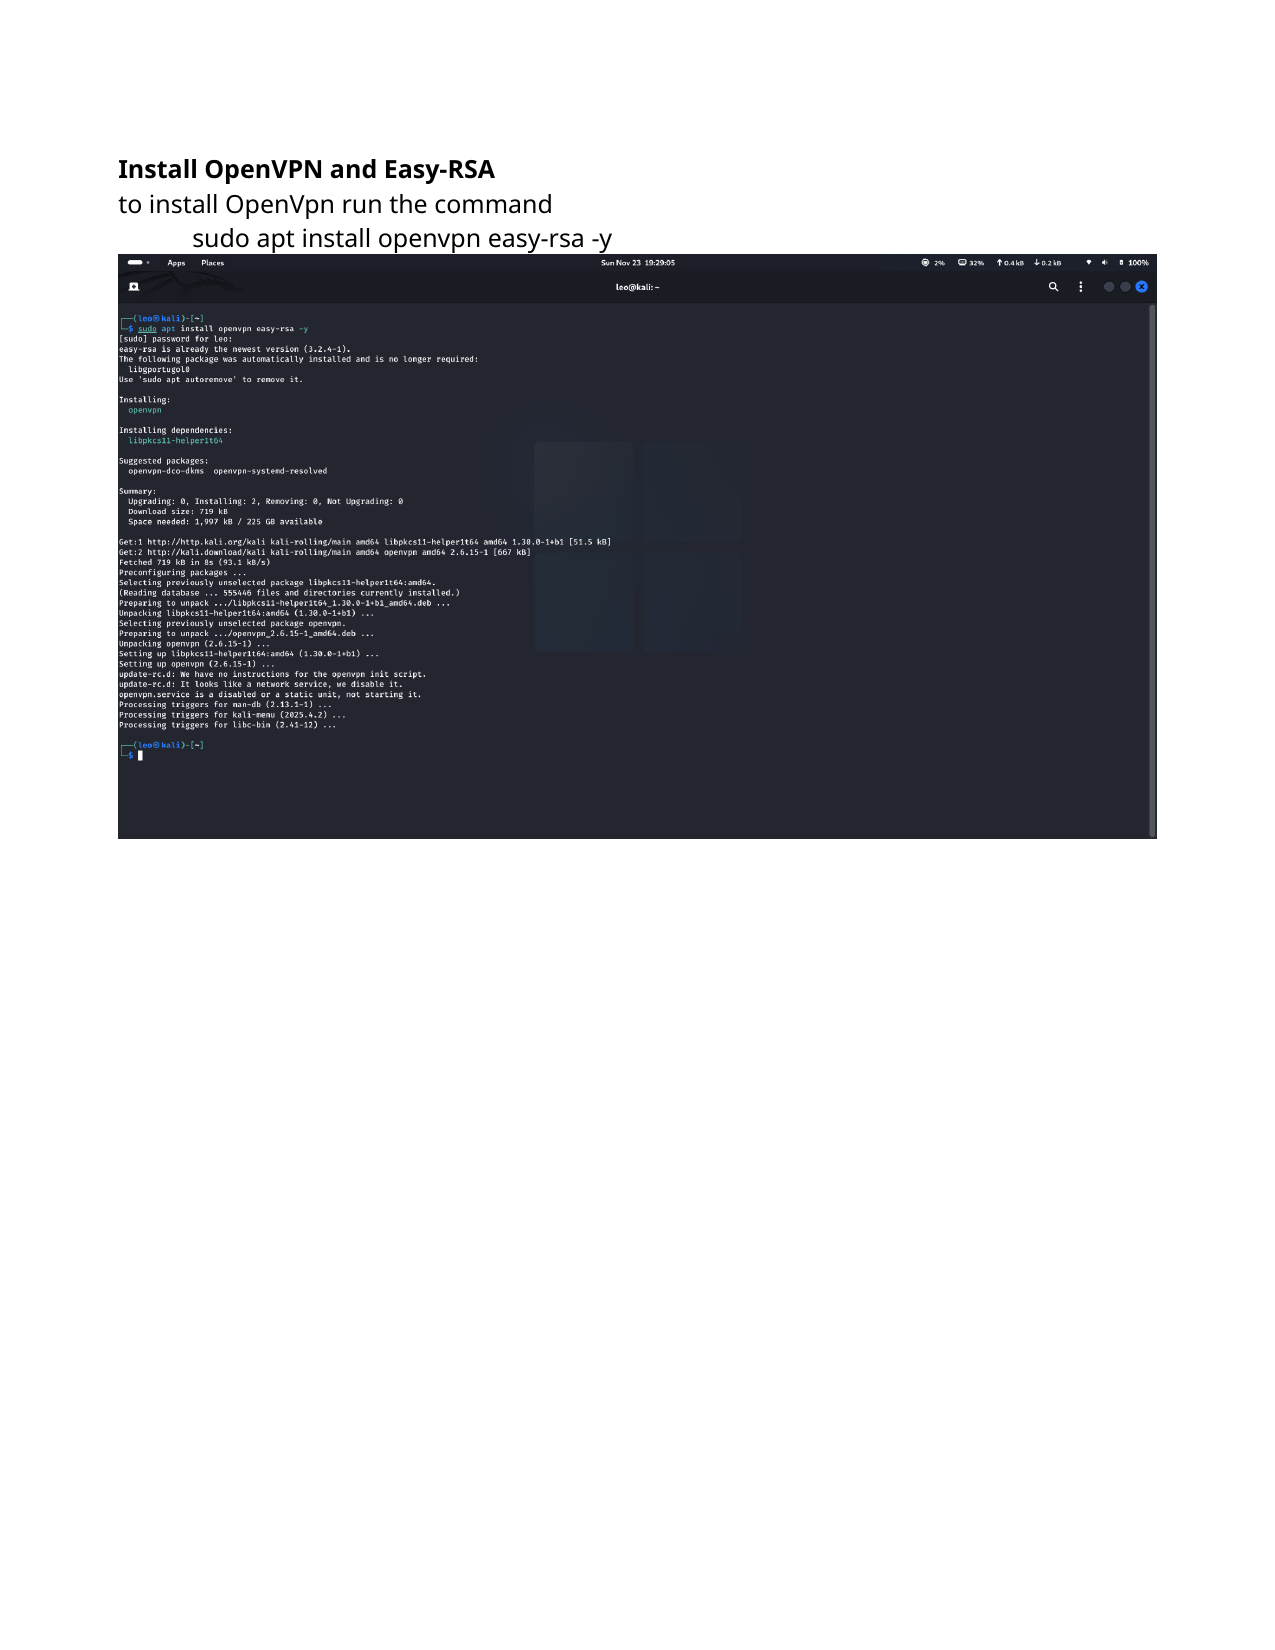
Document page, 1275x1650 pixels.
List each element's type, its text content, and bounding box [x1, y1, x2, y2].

text Install OpenVPN and Easy-RSA [118, 152, 1157, 186]
text to install OpenVpn run the command [118, 186, 1157, 220]
picture [118, 254, 1157, 839]
text sudo apt install openvpn easy-rsa -y [118, 220, 1157, 254]
